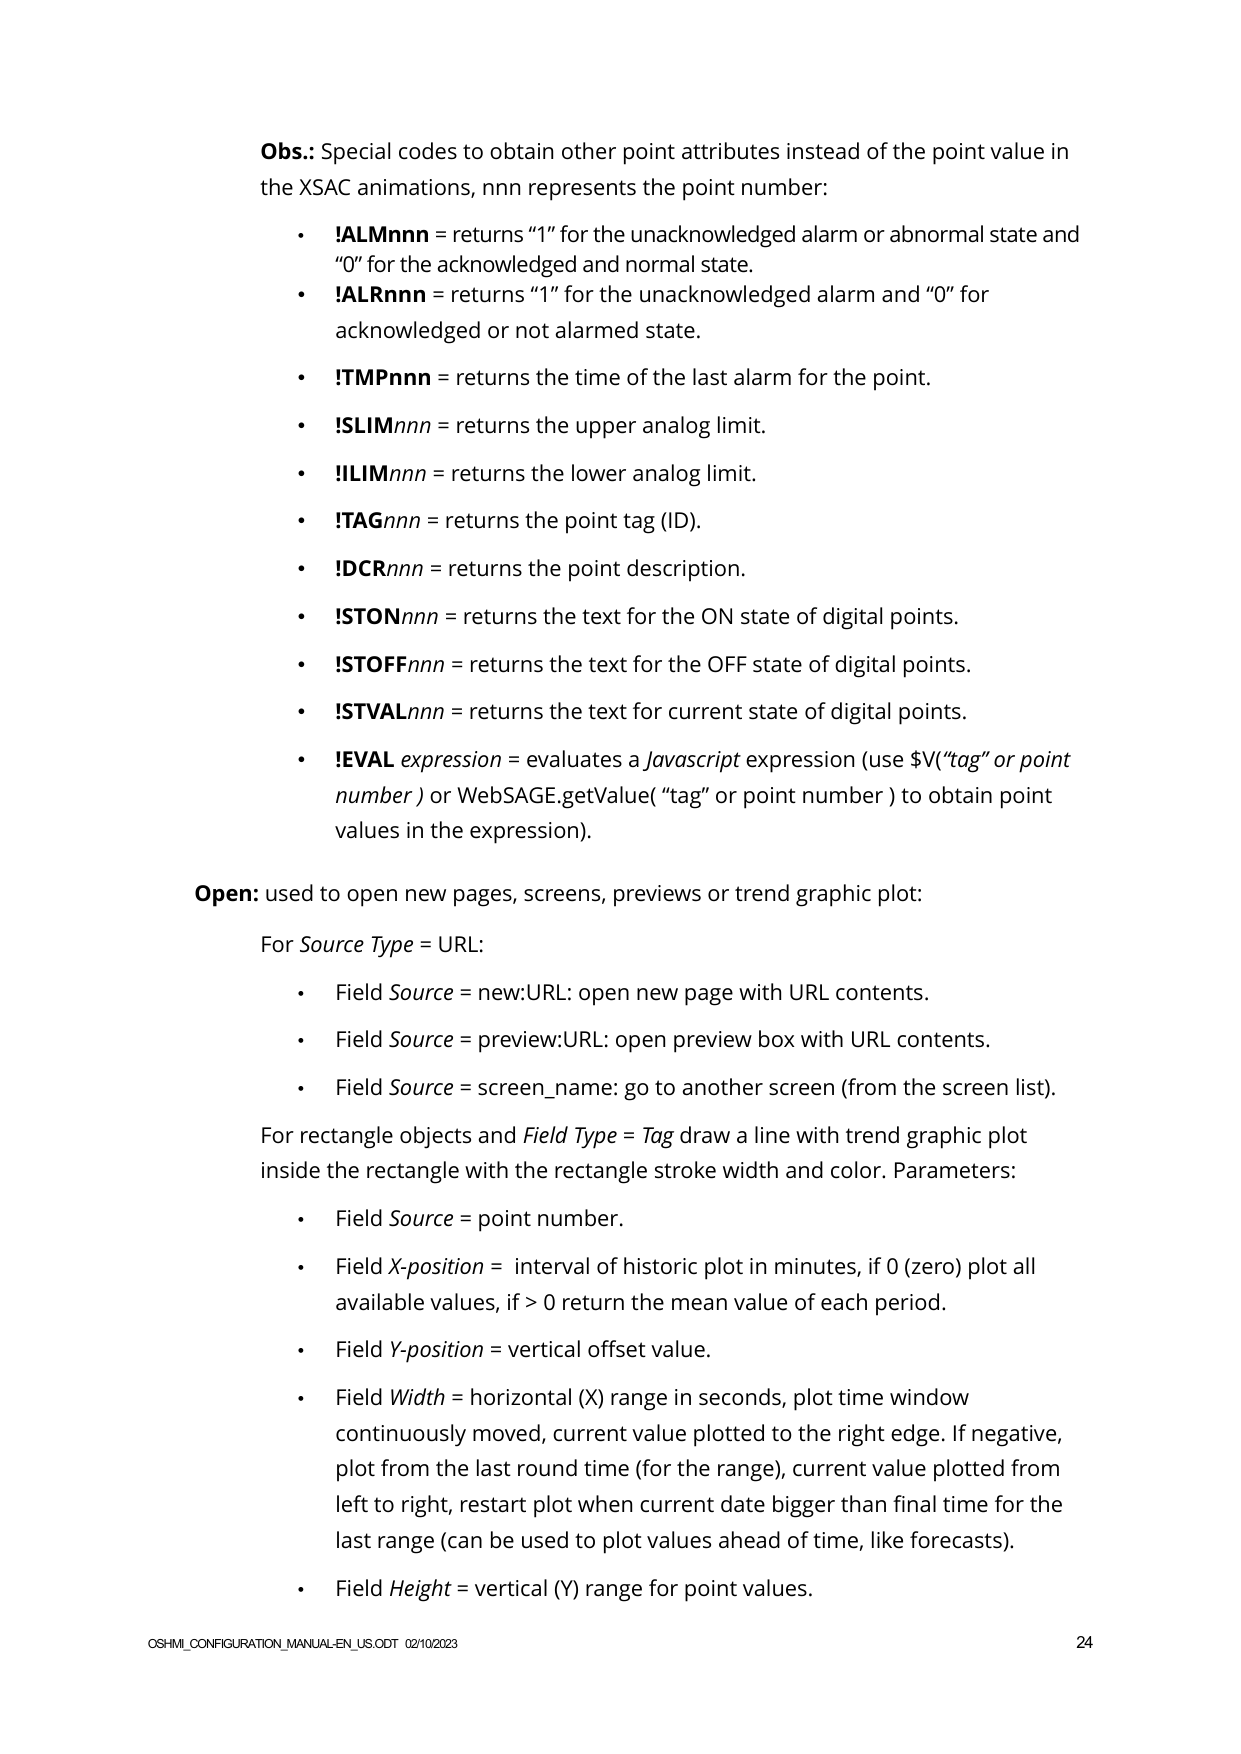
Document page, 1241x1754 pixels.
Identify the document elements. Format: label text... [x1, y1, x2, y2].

list Field Source = new:URL: open new page with URL contents. [298, 977, 1093, 1006]
list Field Source = preview:URL: open preview box with URL contents. [298, 1024, 1093, 1054]
list !TAGnnn = returns the point tag (ID). [298, 505, 1093, 535]
list !EVAL expression = evaluates a Javascript expression (use $V(“tag” or point number ) or WebSAGE.getValue( “tag” or point number ) to obtain point values in the expression). [298, 744, 1093, 845]
list !ILIMnnn = returns the lower analog limit. [298, 458, 1093, 487]
list !SLIMnnn = returns the upper analog limit. [298, 410, 1093, 440]
list Field Height = vertical (Y) range for point values. [298, 1573, 1093, 1602]
list Field Source = screen_name: go to another screen (from the screen list). [298, 1072, 1093, 1102]
text Obs.: Special codes to obtain other point attributes instead of the point value in the XSAC animations, nnn represents the point number: [260, 136, 1093, 201]
list !TMPnnn = returns the time of the last alarm for the point. [298, 362, 1093, 392]
list !DCRnnn = returns the point description. [298, 553, 1093, 583]
list !ALMnnn = returns “1” for the unacknowledged alarm or abnormal state and “0” for the acknowledged and normal state. [298, 219, 1093, 279]
list !ALRnnn = returns “1” for the unacknowledged alarm and “0” for acknowledged or not alarmed state. [298, 279, 1093, 344]
list Field X-position = interval of historic plot in minutes, if 0 (zero) plot all available values, if > 0 return the mean value of each period. [298, 1251, 1093, 1316]
list Field Y-position = vertical offset value. [298, 1334, 1093, 1364]
text For Source Type = URL: [260, 929, 1093, 959]
list !STOFFnnn = returns the text for the OFF state of digital points. [298, 648, 1093, 678]
text For rectangle objects and Field Type = Tag draw a line with trend graphic plot inside the rectangle with the rectangle stroke width and color. Parameters: [260, 1120, 1093, 1185]
list Field Width = horizontal (X) range in seconds, plot time window continuously moved, current value plotted to the right edge. If negative, plot from the last round time (for the range), current value plotted from left to right, restart plot when current date bigger than final time for the last range (can be used to plot values ahead of time, like forecasts). [298, 1382, 1093, 1555]
text Open: used to open new pages, screens, previews or trend graphic plot: [194, 878, 1093, 908]
list !STONnnn = returns the text for the ON state of digital points. [298, 601, 1093, 631]
list Field Source = point number. [298, 1203, 1093, 1233]
list !STVALnnn = returns the text for current state of digital points. [298, 696, 1093, 726]
